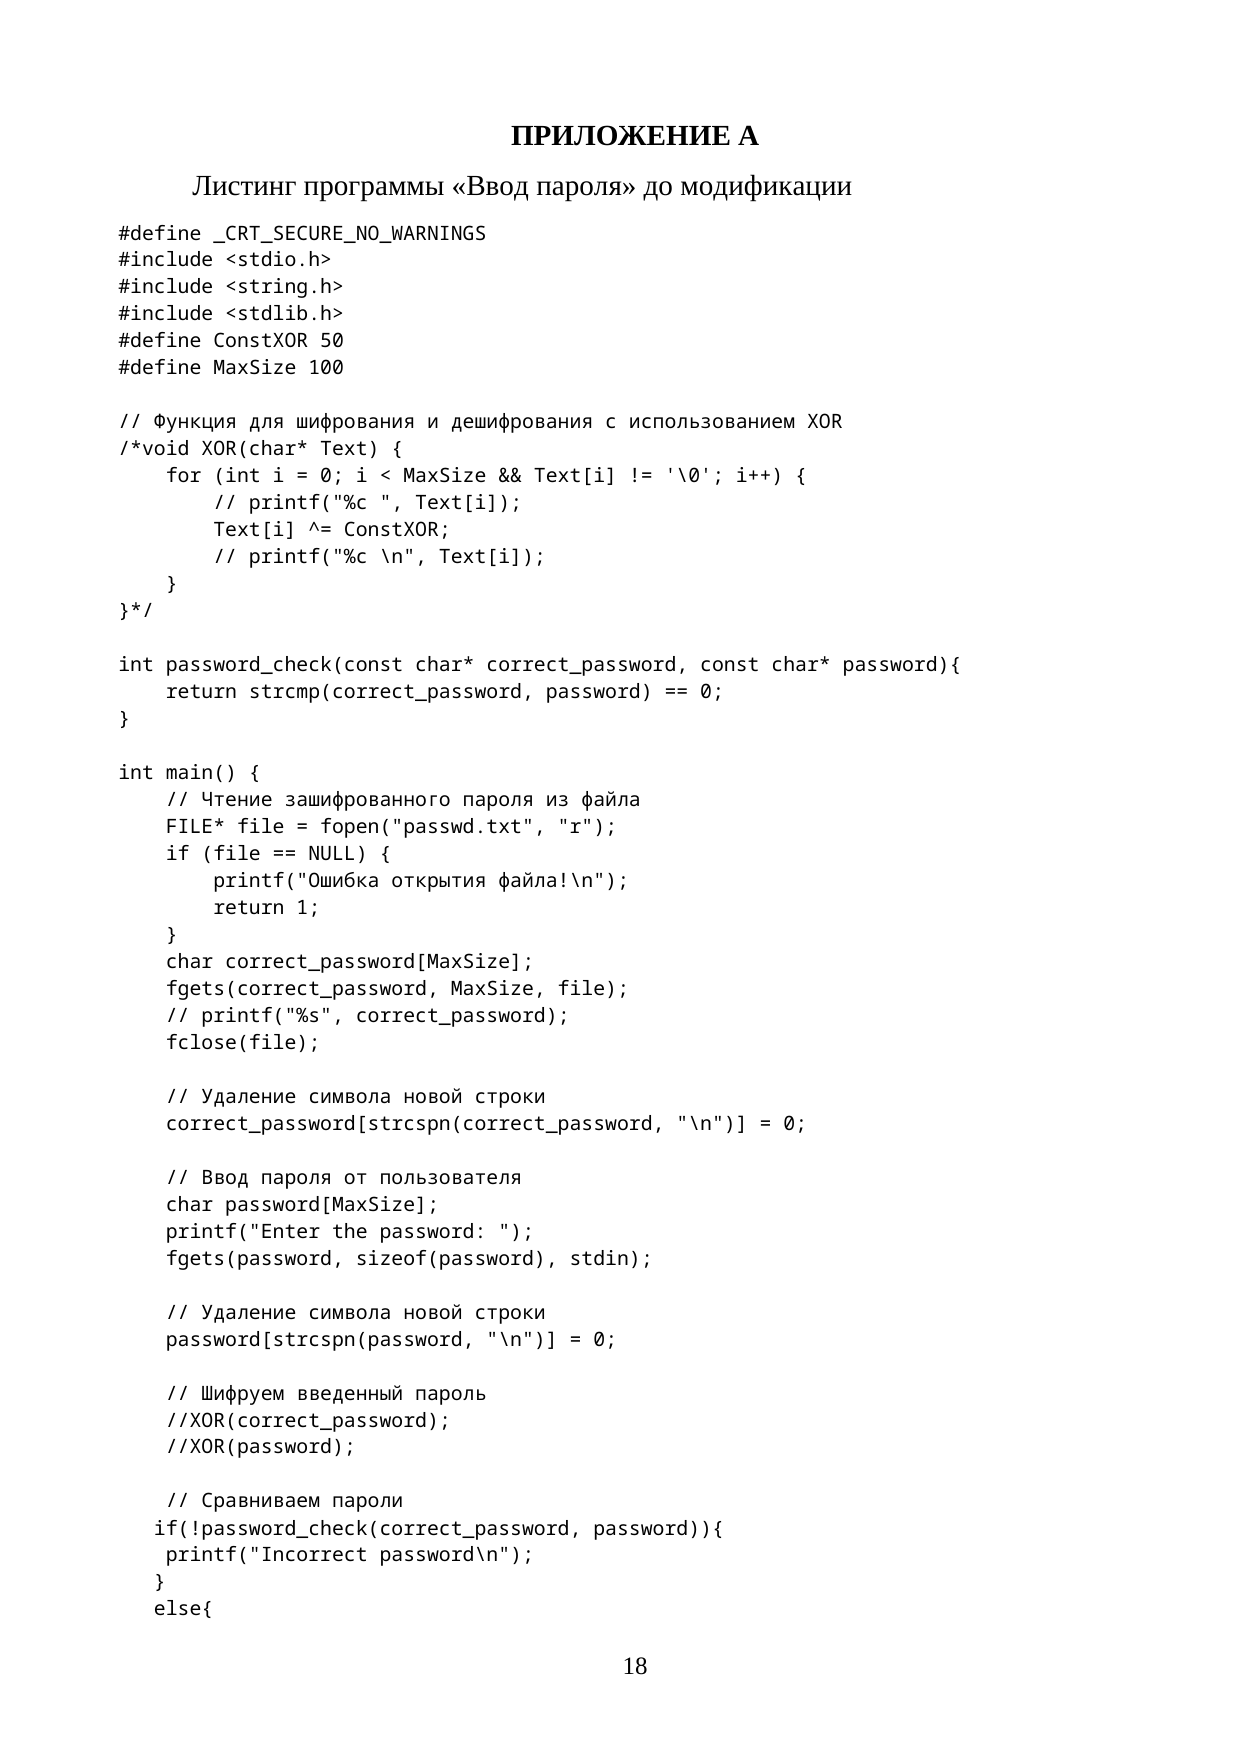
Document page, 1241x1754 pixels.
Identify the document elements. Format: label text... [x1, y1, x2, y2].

text printf("Enter the password: "); [118, 1217, 1152, 1244]
text return 1; [118, 893, 1152, 920]
text } [118, 704, 1152, 731]
text // Удаление символа новой строки [118, 1298, 1152, 1325]
text //XOR(password); [118, 1433, 1152, 1460]
text return strcmp(correct_password, password) == 0; [118, 677, 1152, 704]
text #define _CRT_SECURE_NO_WARNINGS [118, 219, 1152, 246]
text //XOR(correct_password); [118, 1406, 1152, 1433]
text printf("Incorrect password\n"); [118, 1541, 1152, 1568]
text Листинг программы «Ввод пароля» до модификации [118, 168, 1152, 202]
text } [118, 569, 1152, 596]
text /*void XOR(char* Text) { [118, 434, 1152, 462]
text Text[i] ^= ConstXOR; [118, 516, 1152, 542]
text if(!password_check(correct_password, password)){ [118, 1514, 1152, 1541]
text char correct_password[MaxSize]; [118, 947, 1152, 974]
text else{ [118, 1595, 1152, 1622]
text // Сравниваем пароли [118, 1487, 1152, 1514]
text #include <stdio.h> [118, 246, 1152, 273]
text } [118, 1568, 1152, 1595]
text // Удаление символа новой строки [118, 1082, 1152, 1109]
text // Чтение зашифрованного пароля из файла [118, 785, 1152, 812]
text }*/ [118, 596, 1152, 623]
text if (file == NULL) { [118, 839, 1152, 866]
text FILE* file = fopen("passwd.txt", "r"); [118, 812, 1152, 839]
text password[strcspn(password, "\n")] = 0; [118, 1325, 1152, 1352]
text #define MaxSize 100 [118, 354, 1152, 381]
text fgets(password, sizeof(password), stdin); [118, 1244, 1152, 1271]
text // printf("%s", correct_password); [118, 1001, 1152, 1028]
text #include <stdlib.h> [118, 300, 1152, 327]
text fgets(correct_password, MaxSize, file); [118, 974, 1152, 1001]
text // printf("%c ", Text[i]); [118, 488, 1152, 516]
text int password_check(const char* correct_password, const char* password){ [118, 650, 1152, 677]
subtitle ПРИЛОЖЕНИЕ А [118, 118, 1152, 152]
text correct_password[strcspn(correct_password, "\n")] = 0; [118, 1109, 1152, 1136]
text // Ввод пароля от пользователя [118, 1163, 1152, 1190]
text } [118, 920, 1152, 947]
text int main() { [118, 758, 1152, 785]
text // Функция для шифрования и дешифрования с использованием XOR [118, 408, 1152, 434]
text for (int i = 0; i < MaxSize && Text[i] != '\0'; i++) { [118, 462, 1152, 488]
text printf("Ошибка открытия файла!\n"); [118, 866, 1152, 893]
text fclose(file); [118, 1028, 1152, 1055]
text #include <string.h> [118, 273, 1152, 300]
text #define ConstXOR 50 [118, 327, 1152, 354]
text // Шифруем введенный пароль [118, 1379, 1152, 1406]
text // printf("%c \n", Text[i]); [118, 542, 1152, 569]
text char password[MaxSize]; [118, 1190, 1152, 1217]
